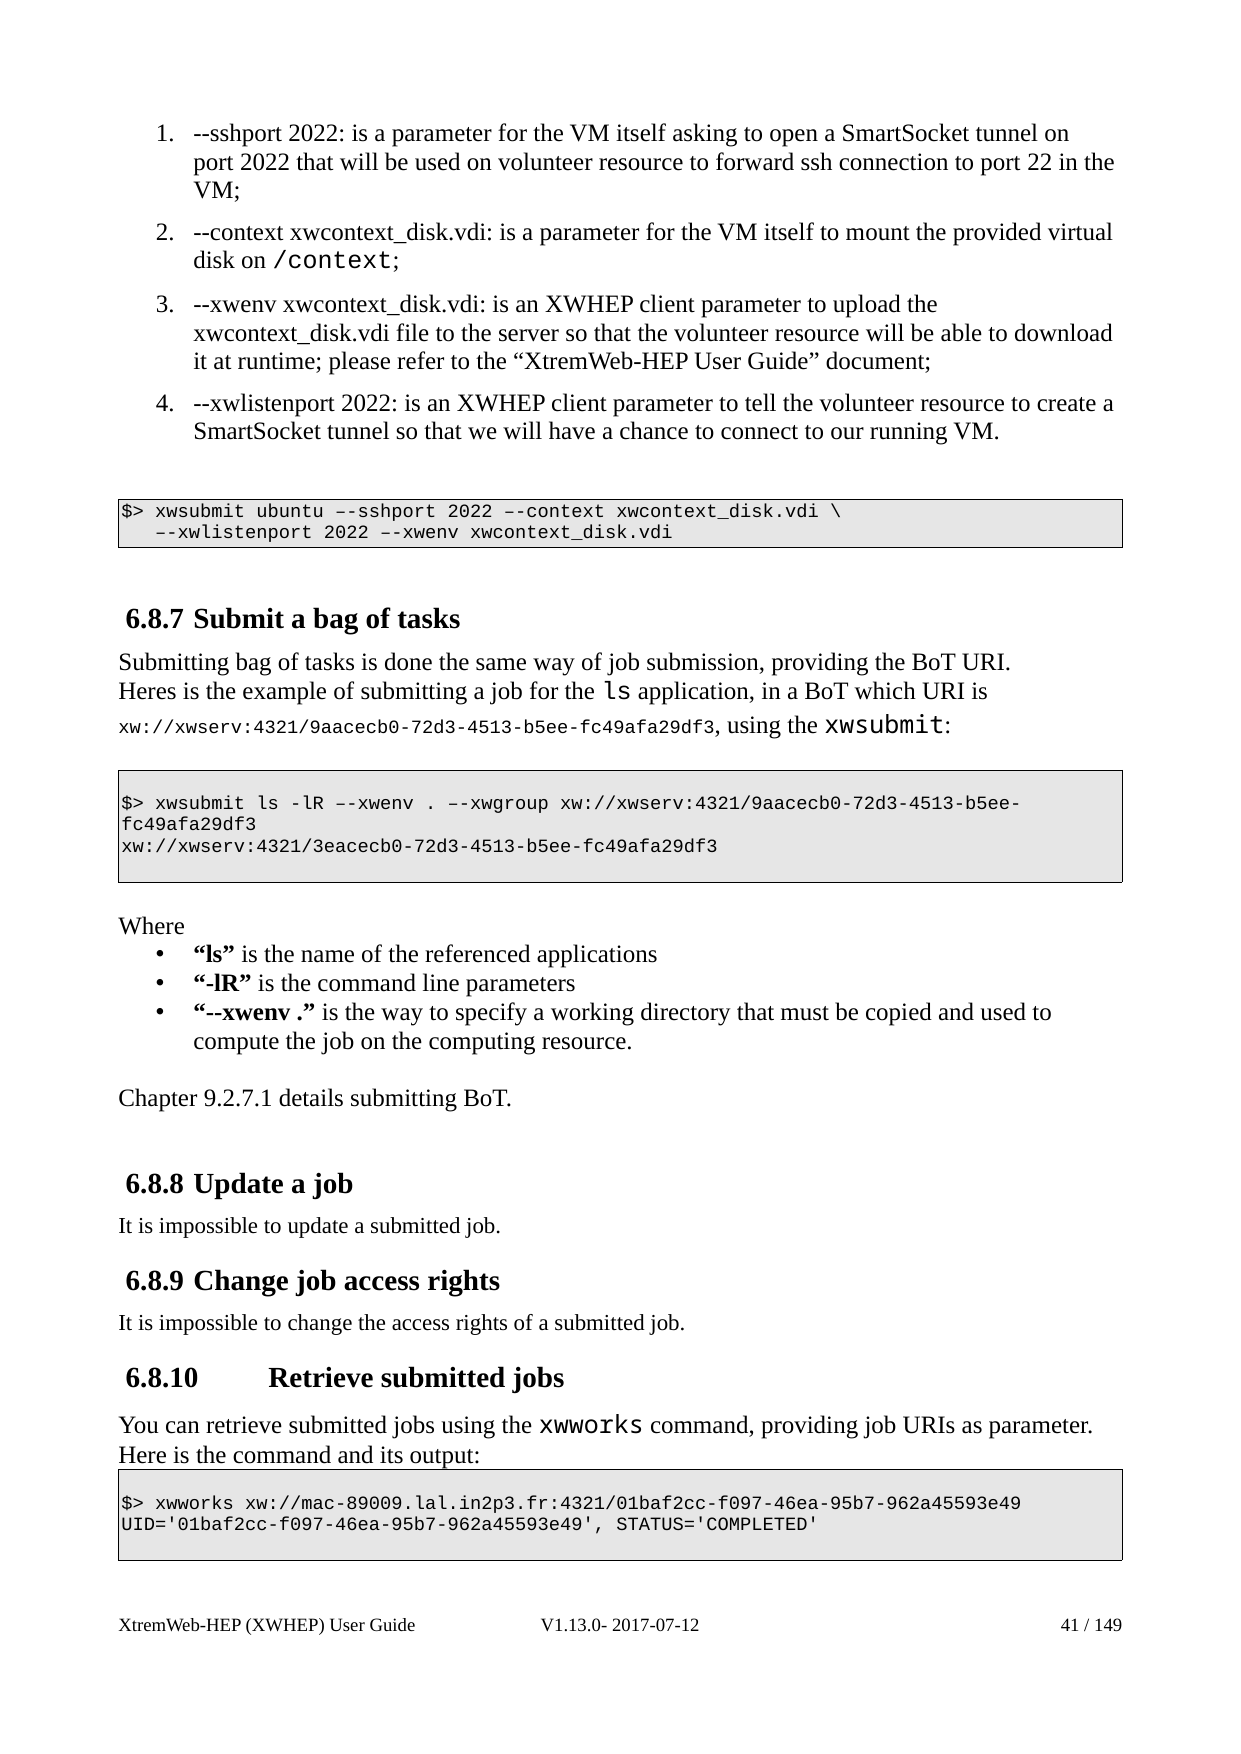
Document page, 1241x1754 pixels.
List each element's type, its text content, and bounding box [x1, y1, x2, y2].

list “ls” is the name of the referenced applications [156, 939, 1122, 968]
text –-xwlistenport 2022 –-xwenv xwcontext_disk.vdi [119, 520, 1122, 547]
text UID='01baf2cc-f097-46ea-95b7-962a45593e49', STATUS='COMPLETED' [119, 1512, 1122, 1533]
text $> xwsubmit ls -lR –-xwenv . –-xwgroup xw://xwserv:4321/9aacecb0-72d3-4513-b5ee-fc49afa29df3 xw://xwserv:4321/3eacecb0-72d3-4513-b5ee-fc49afa29df3 [119, 791, 1122, 855]
list “-lR” is the command line parameters [156, 968, 1122, 997]
text You can retrieve submitted jobs using the xwworks command, providing job URIs as parameter. Here is the command and its output: [118, 1407, 1122, 1469]
list --sshport 2022: is a parameter for the VM itself asking to open a SmartSocket tunnel on port 2022 that will be used on volunteer resource to forward ssh connection to port 22 in the VM; [156, 118, 1122, 204]
text Where [118, 911, 1122, 939]
subtitle Change job access rights [118, 1263, 1122, 1297]
text Submitting bag of tasks is done the same way of job submission, providing the BoT URI. [118, 647, 1122, 676]
text Heres is the example of submitting a job for the ls application, in a BoT which URI is xw://xwserv:4321/9aacecb0-72d3-4513-b5ee-fc49afa29df3, using the xwsubmit: [118, 676, 1122, 741]
list --xwenv xwcontext_disk.vdi: is an XWHEP client parameter to upload the xwcontext_disk.vdi file to the server so that the volunteer resource will be able to download it at runtime; please refer to the “XtremWeb-HEP User Guide” document; [156, 289, 1122, 375]
text It is impossible to update a submitted job. [118, 1212, 1122, 1238]
list --xwlistenport 2022: is an XWHEP client parameter to tell the volunteer resource to create a SmartSocket tunnel so that we will have a chance to connect to our running VM. [156, 388, 1122, 445]
text $> xwsubmit ubuntu –-sshport 2022 –-context xwcontext_disk.vdi \ [119, 500, 1122, 520]
subtitle Update a job [118, 1166, 1122, 1199]
list “--xwenv .” is the way to specify a working directory that must be copied and used to compute the job on the computing resource. [156, 997, 1122, 1054]
text $> xwworks xw://mac-89009.lal.in2p3.fr:4321/01baf2cc-f097-46ea-95b7-962a45593e49 [119, 1491, 1122, 1512]
subtitle Submit a bag of tasks [118, 601, 1122, 635]
list --context xwcontext_disk.vdi: is a parameter for the VM itself to mount the provided virtual disk on /context; [156, 217, 1122, 276]
text Chapter 9.2.7.1 details submitting BoT. [118, 1083, 1122, 1112]
text It is impossible to change the access rights of a submitted job. [118, 1309, 1122, 1336]
subtitle Retrieve submitted jobs [118, 1361, 1122, 1394]
